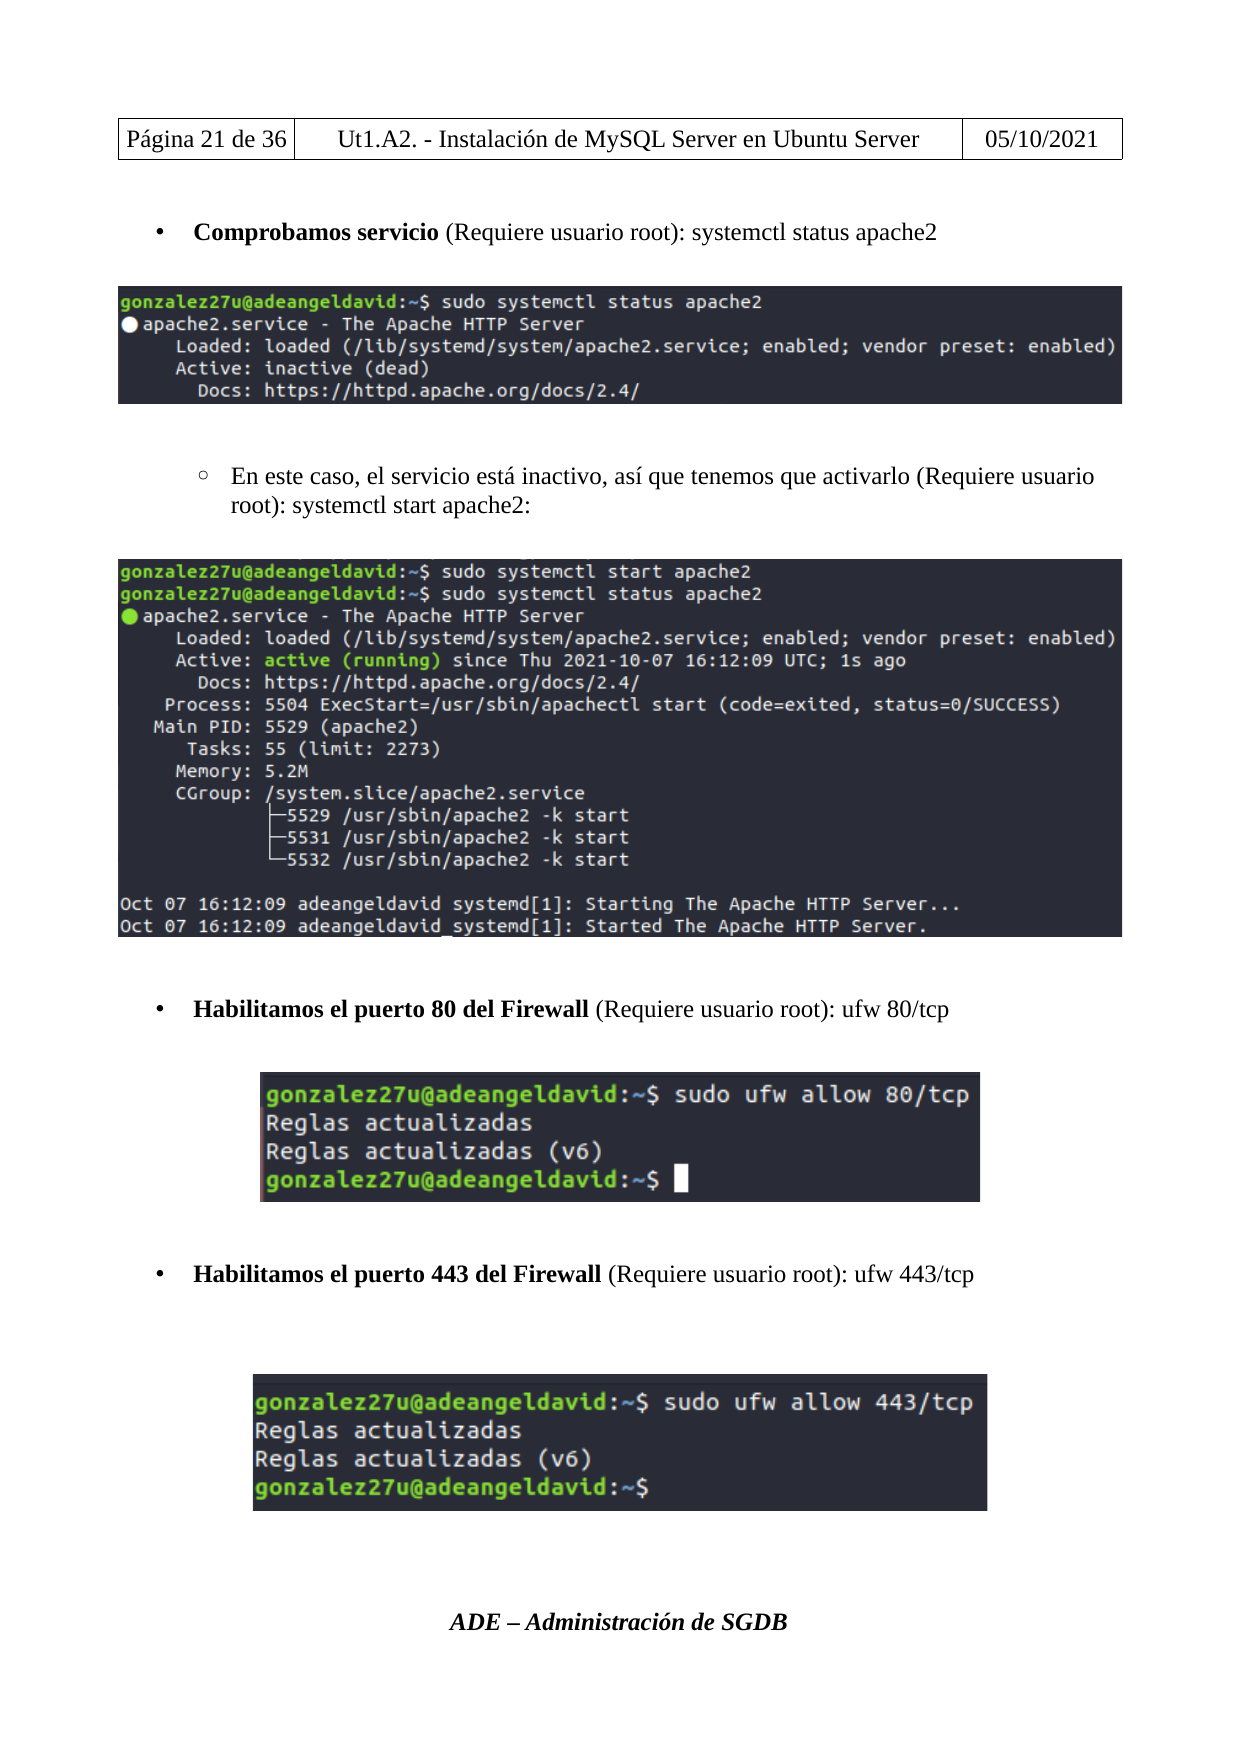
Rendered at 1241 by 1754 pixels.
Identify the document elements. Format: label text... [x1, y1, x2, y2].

list Habilitamos el puerto 443 del Firewall (Requiere usuario root): ufw 443/tcp [156, 1259, 1122, 1288]
list En este caso, el servicio está inactivo, así que tenemos que activarlo (Requiere usuario root): systemctl start apache2: [193, 461, 1122, 519]
picture [260, 1072, 981, 1202]
picture [118, 286, 1123, 404]
list Comprobamos servicio (Requiere usuario root): systemctl status apache2 [156, 217, 1122, 246]
picture [252, 1374, 988, 1511]
list Habilitamos el puerto 80 del Firewall (Requiere usuario root): ufw 80/tcp [156, 994, 1122, 1022]
picture [118, 559, 1123, 937]
